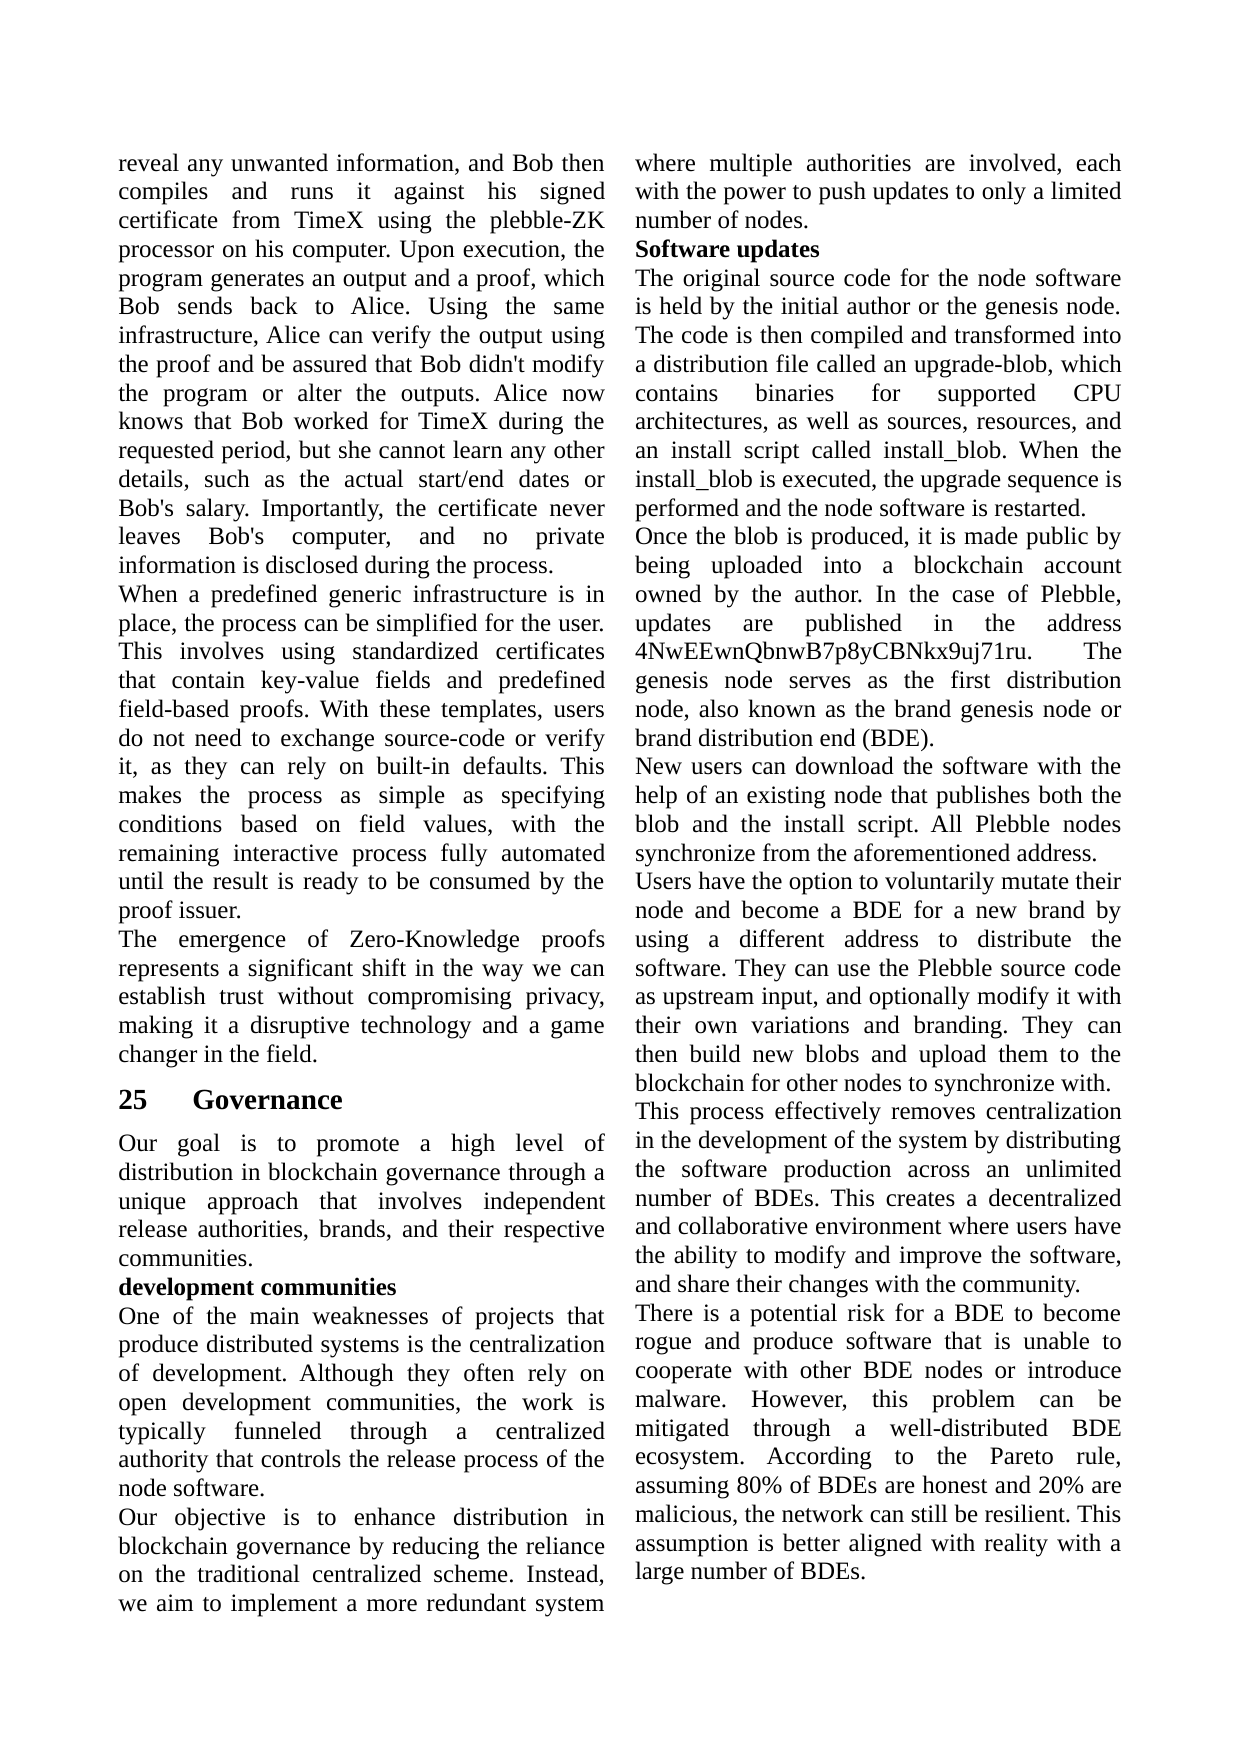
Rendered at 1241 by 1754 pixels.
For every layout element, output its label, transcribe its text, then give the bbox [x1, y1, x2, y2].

text One of the main weaknesses of projects that produce distributed systems is the centralization of development. Although they often rely on open development communities, the work is typically funneled through a centralized authority that controls the release process of the node software. [118, 1301, 605, 1502]
text The emergence of Zero-Knowledge proofs represents a significant shift in the way we can establish trust without compromising privacy, making it a disruptive technology and a game changer in the field. [118, 924, 605, 1068]
text development communities [118, 1272, 605, 1301]
text reveal any unwanted information, and Bob then compiles and runs it against his signed certificate from TimeX using the plebble-ZK processor on his computer. Upon execution, the program generates an output and a proof, which Bob sends back to Alice. Using the same infrastructure, Alice can verify the output using the proof and be assured that Bob didn't modify the program or alter the outputs. Alice now knows that Bob worked for TimeX during the requested period, but she cannot learn any other details, such as the actual start/end dates or Bob's salary. Importantly, the certificate never leaves Bob's computer, and no private information is disclosed during the process. [118, 148, 605, 579]
text New users can download the software with the help of an existing node that publishes both the blob and the install script. All Plebble nodes synchronize from the aforementioned address. [635, 751, 1122, 866]
text This process effectively removes centralization in the development of the system by distributing the software production across an unlimited number of BDEs. This creates a decentralized and collaborative environment where users have the ability to modify and improve the software, and share their changes with the community. [635, 1096, 1122, 1298]
text There is a potential risk for a BDE to become rogue and produce software that is unable to cooperate with other BDE nodes or introduce malware. However, this problem can be mitigated through a well-distributed BDE ecosystem. According to the Pareto rule, assuming 80% of BDEs are honest and 20% are malicious, the network can still be resilient. This assumption is better aligned with reality with a large number of BDEs. [635, 1298, 1122, 1585]
text When a predefined generic infrastructure is in place, the process can be simplified for the user. This involves using standardized certificates that contain key-value fields and predefined field-based proofs. With these templates, users do not need to exchange source-code or verify it, as they can rely on built-in defaults. This makes the process as simple as specifying conditions based on field values, with the remaining interactive process fully automated until the result is ready to be consumed by the proof issuer. [118, 579, 605, 924]
text Software updates [635, 234, 1122, 263]
text Our objective is to enhance distribution in blockchain governance by reducing the reliance on the traditional centralized scheme. Instead, we aim to implement a more redundant system [118, 1502, 605, 1617]
text The original source code for the node software is held by the initial author or the genesis node. The code is then compiled and transformed into a distribution file called an upgrade-blob, which contains binaries for supported CPU architectures, as well as sources, resources, and an install script called install_blob. When the install_blob is executed, the upgrade sequence is performed and the node software is restarted. [635, 263, 1122, 521]
subtitle Governance [118, 1082, 605, 1116]
text Our goal is to promote a high level of distribution in blockchain governance through a unique approach that involves independent release authorities, brands, and their respective communities. [118, 1128, 605, 1272]
text Once the blob is produced, it is made public by being uploaded into a blockchain account owned by the author. In the case of Plebble, updates are published in the address 4NwEEwnQbnwB7p8yCBNkx9uj71ru. The genesis node serves as the first distribution node, also known as the brand genesis node or brand distribution end (BDE). [635, 521, 1122, 751]
text where multiple authorities are involved, each with the power to push updates to only a limited number of nodes. [635, 148, 1122, 234]
text Users have the option to voluntarily mutate their node and become a BDE for a new brand by using a different address to distribute the software. They can use the Plebble source code as upstream input, and optionally modify it with their own variations and branding. They can then build new blobs and upload them to the blockchain for other nodes to synchronize with. [635, 866, 1122, 1096]
